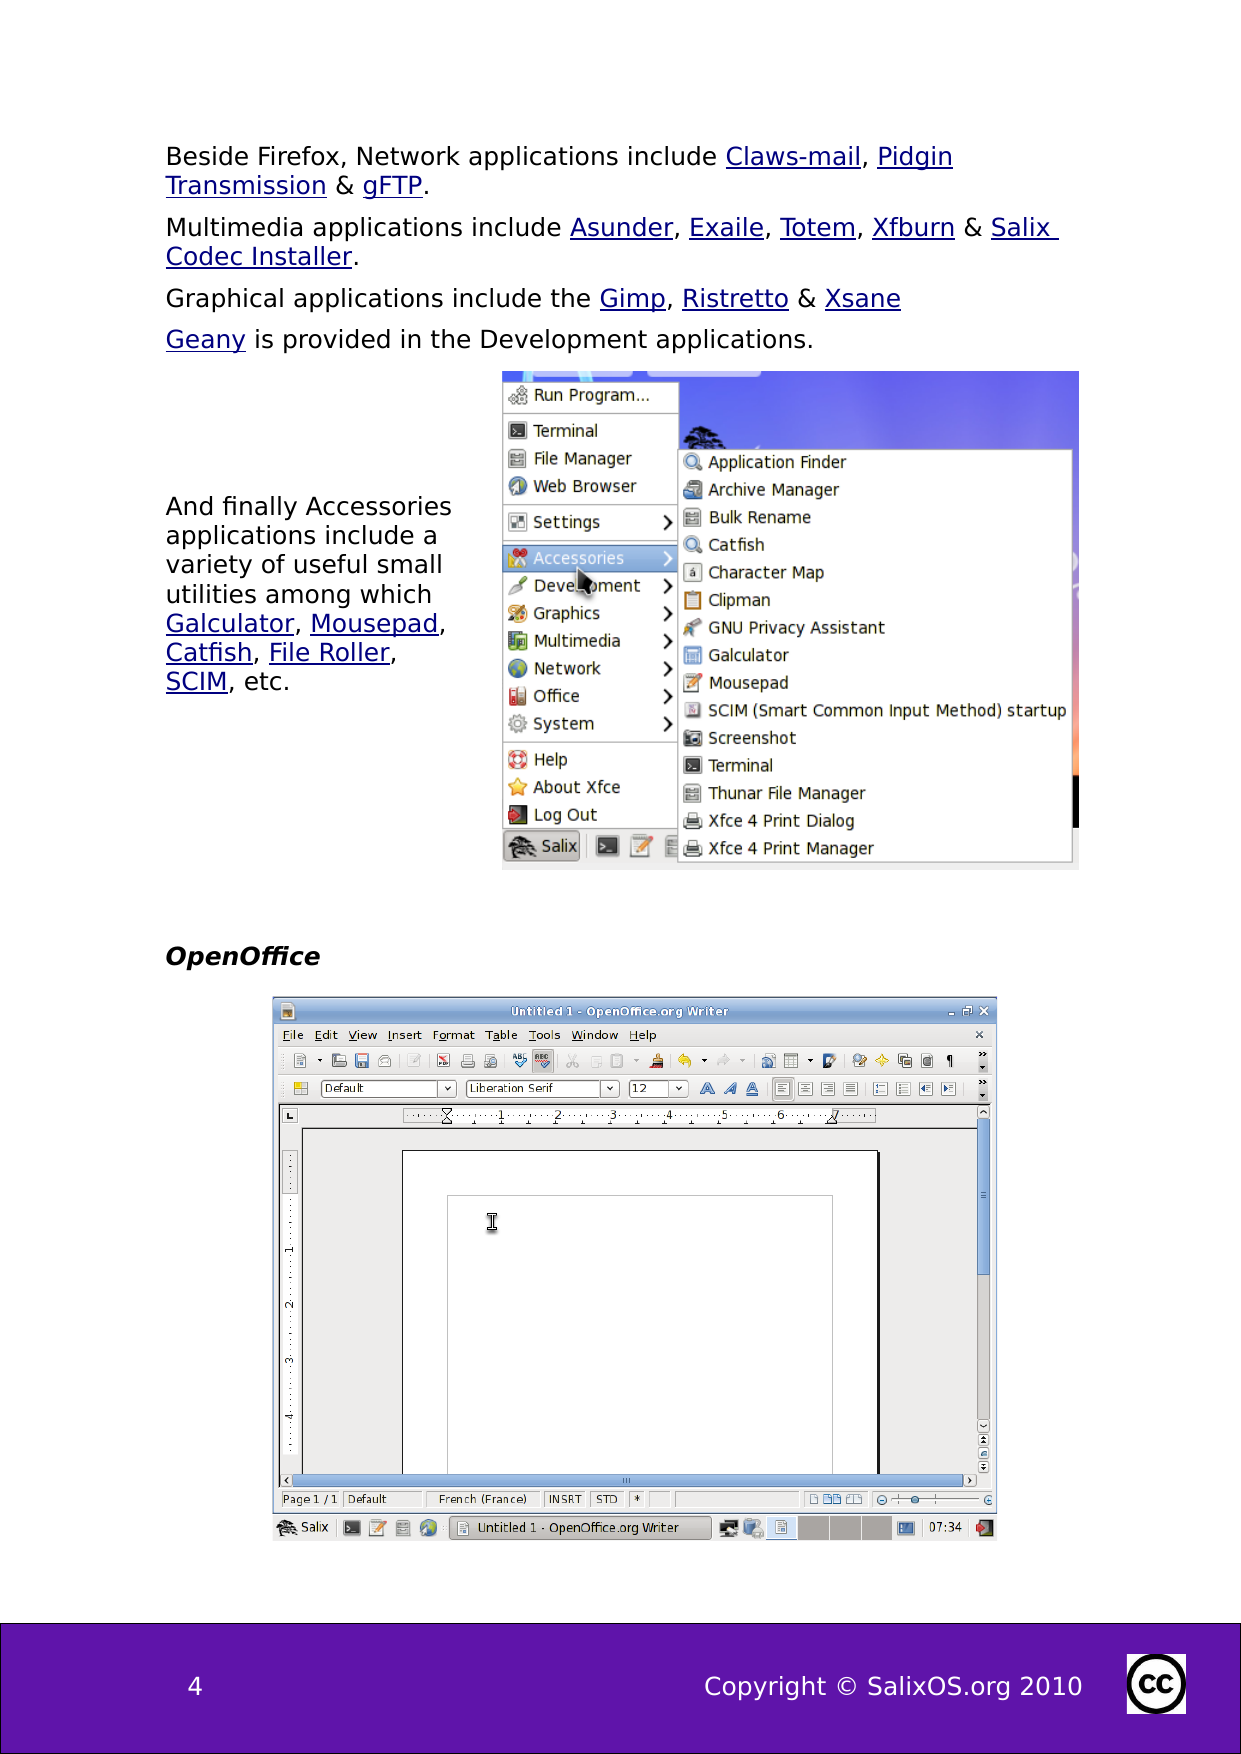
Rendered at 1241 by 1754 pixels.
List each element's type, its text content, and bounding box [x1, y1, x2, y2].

text Multimedia applications include Asunder, Exaile, Totem, Xfburn & Salix Codec Installer. [165, 213, 1104, 272]
text Geany is provided in the Development applications. [165, 326, 1104, 355]
picture [1126, 1654, 1186, 1714]
text Beside Firefox, Network applications include Claws-mail, Pidgin Transmission & gFTP. [165, 142, 1104, 201]
subtitle OpenOffice [165, 942, 1104, 972]
text Graphical applications include the Gimp, Ristretto & Xsane [165, 284, 1104, 313]
text [1079, 492, 1104, 697]
picture [502, 371, 1079, 870]
picture [272, 996, 998, 1541]
text And finally Accessories applications include a variety of useful small utilities among which Galculator, Mousepad, Catfish, File Roller, SCIM, etc. [165, 492, 502, 697]
